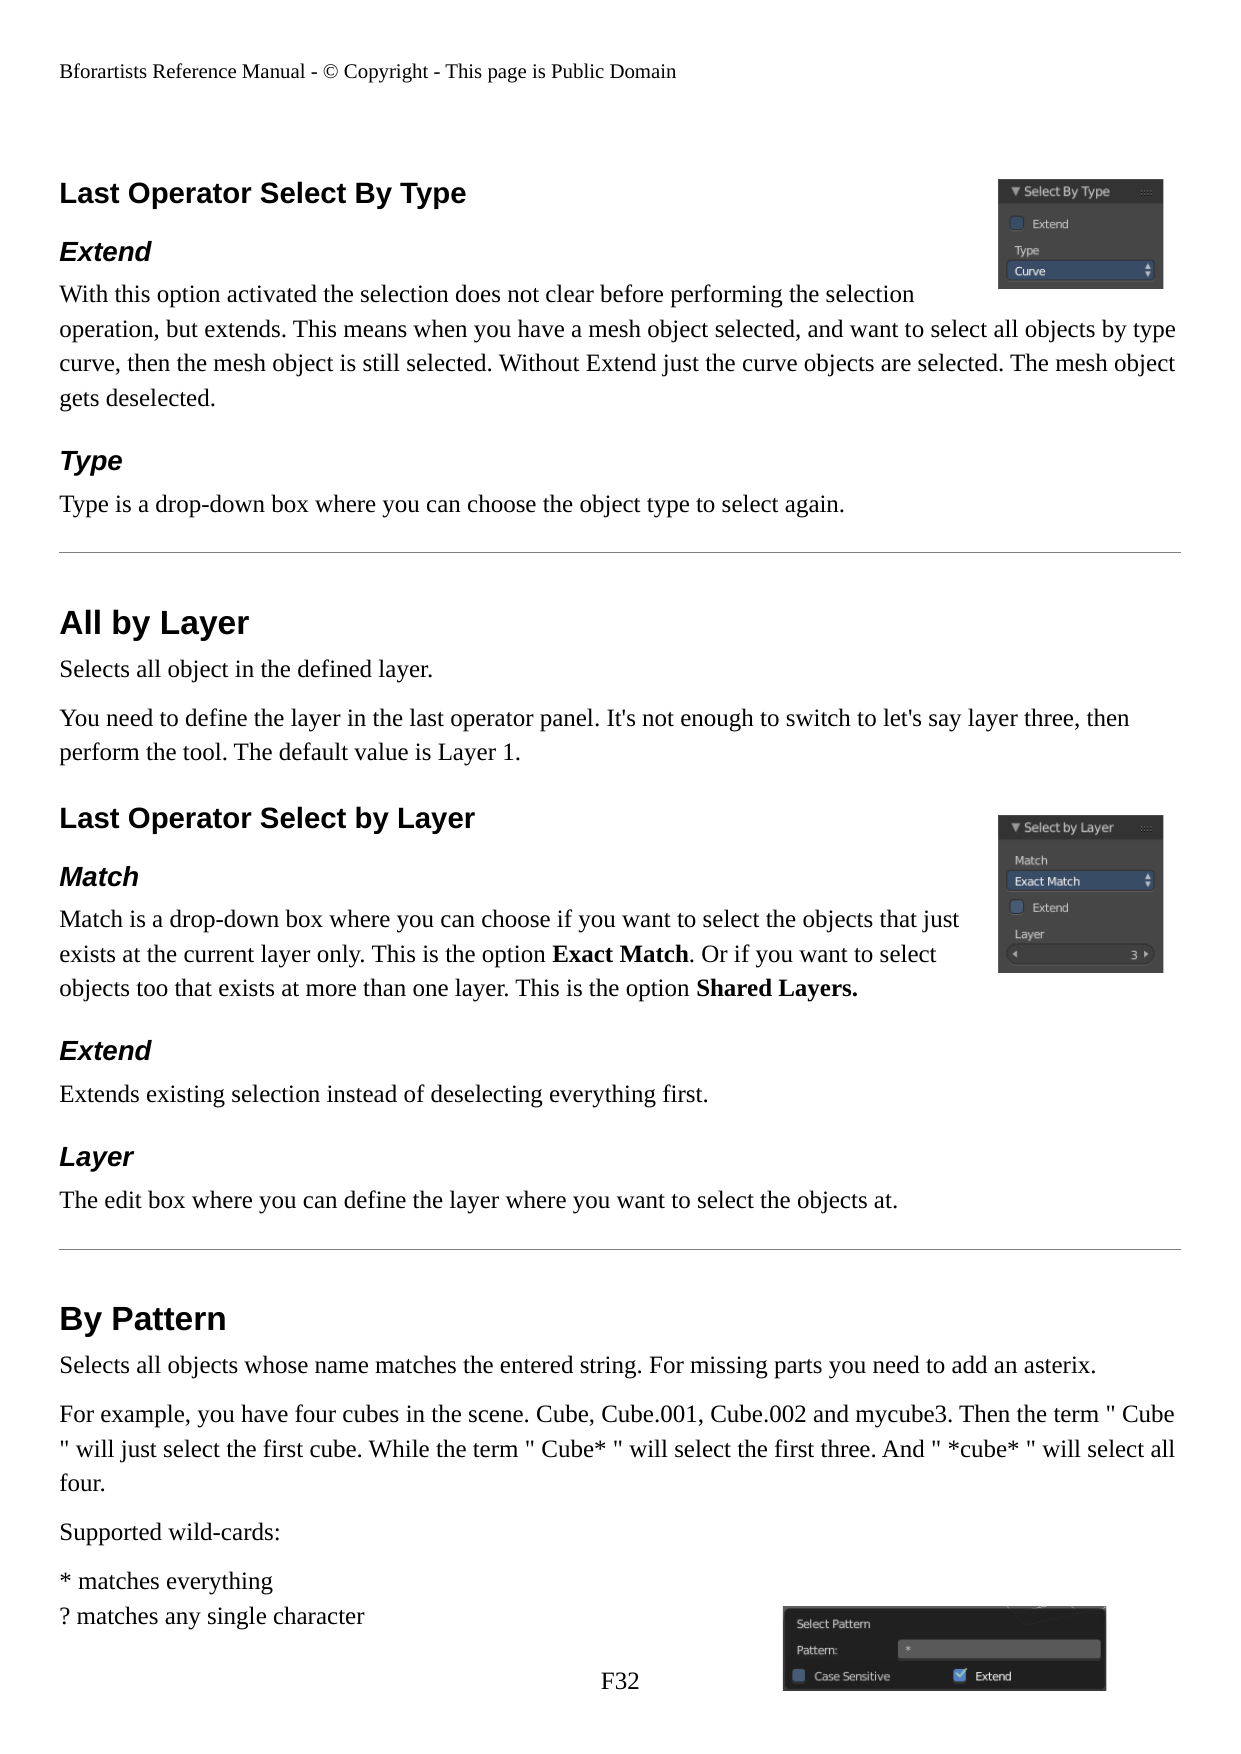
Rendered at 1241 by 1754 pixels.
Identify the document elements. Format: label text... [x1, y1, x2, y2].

subtitle Last Operator Select by Layer [59, 801, 1181, 835]
text The edit box where you can define the layer where you want to select the objects at. [59, 1185, 1181, 1214]
subtitle Extend [59, 235, 998, 267]
subtitle Layer [59, 1141, 1181, 1173]
text Type is a drop-down box where you can choose the object type to select again. [59, 489, 1181, 517]
subtitle Last Operator Select By Type [59, 176, 1181, 210]
subtitle [1164, 235, 1181, 267]
text You need to define the layer in the last operator panel. It's not enough to switch to let's say layer three, then perform the tool. The default value is Layer 1. [59, 703, 1181, 766]
subtitle Type [59, 444, 1181, 476]
text Selects all object in the defined layer. [59, 654, 1181, 683]
text * matches everything ? matches any single character [59, 1566, 1181, 1630]
subtitle Match [59, 860, 998, 892]
text With this option activated the selection does not clear before performing the selection operation, but extends. This means when you have a mesh object selected, and want to select all objects by type curve, then the mesh object is still selected. Without Extend just the curve objects are selected. The mesh object gets deselected. [59, 279, 1181, 412]
text Selects all objects whose name matches the entered string. For missing parts you need to add an asterix. [59, 1350, 1181, 1379]
picture [998, 179, 1164, 289]
text Supported wild-cards: [59, 1517, 1181, 1546]
text Extends existing selection instead of deselecting everything first. [59, 1079, 1181, 1108]
subtitle [1164, 860, 1181, 892]
picture [782, 1606, 1107, 1691]
subtitle By Pattern [59, 1299, 1181, 1338]
subtitle All by Layer [59, 603, 1181, 641]
subtitle Extend [59, 1035, 1181, 1067]
text Match is a drop-down box where you can choose if you want to select the objects that just exists at the current layer only. This is the option Exact Match. Or if you want to select objects too that exists at more than one layer. This is the option Shared Layers. [59, 904, 1181, 1002]
text For example, you have four cubes in the scene. Cube, Cube.001, Cube.002 and mycube3. Then the term " Cube " will just select the first cube. While the term " Cube* " will select the first three. And " *cube* " will select all four. [59, 1399, 1181, 1497]
picture [998, 815, 1164, 973]
